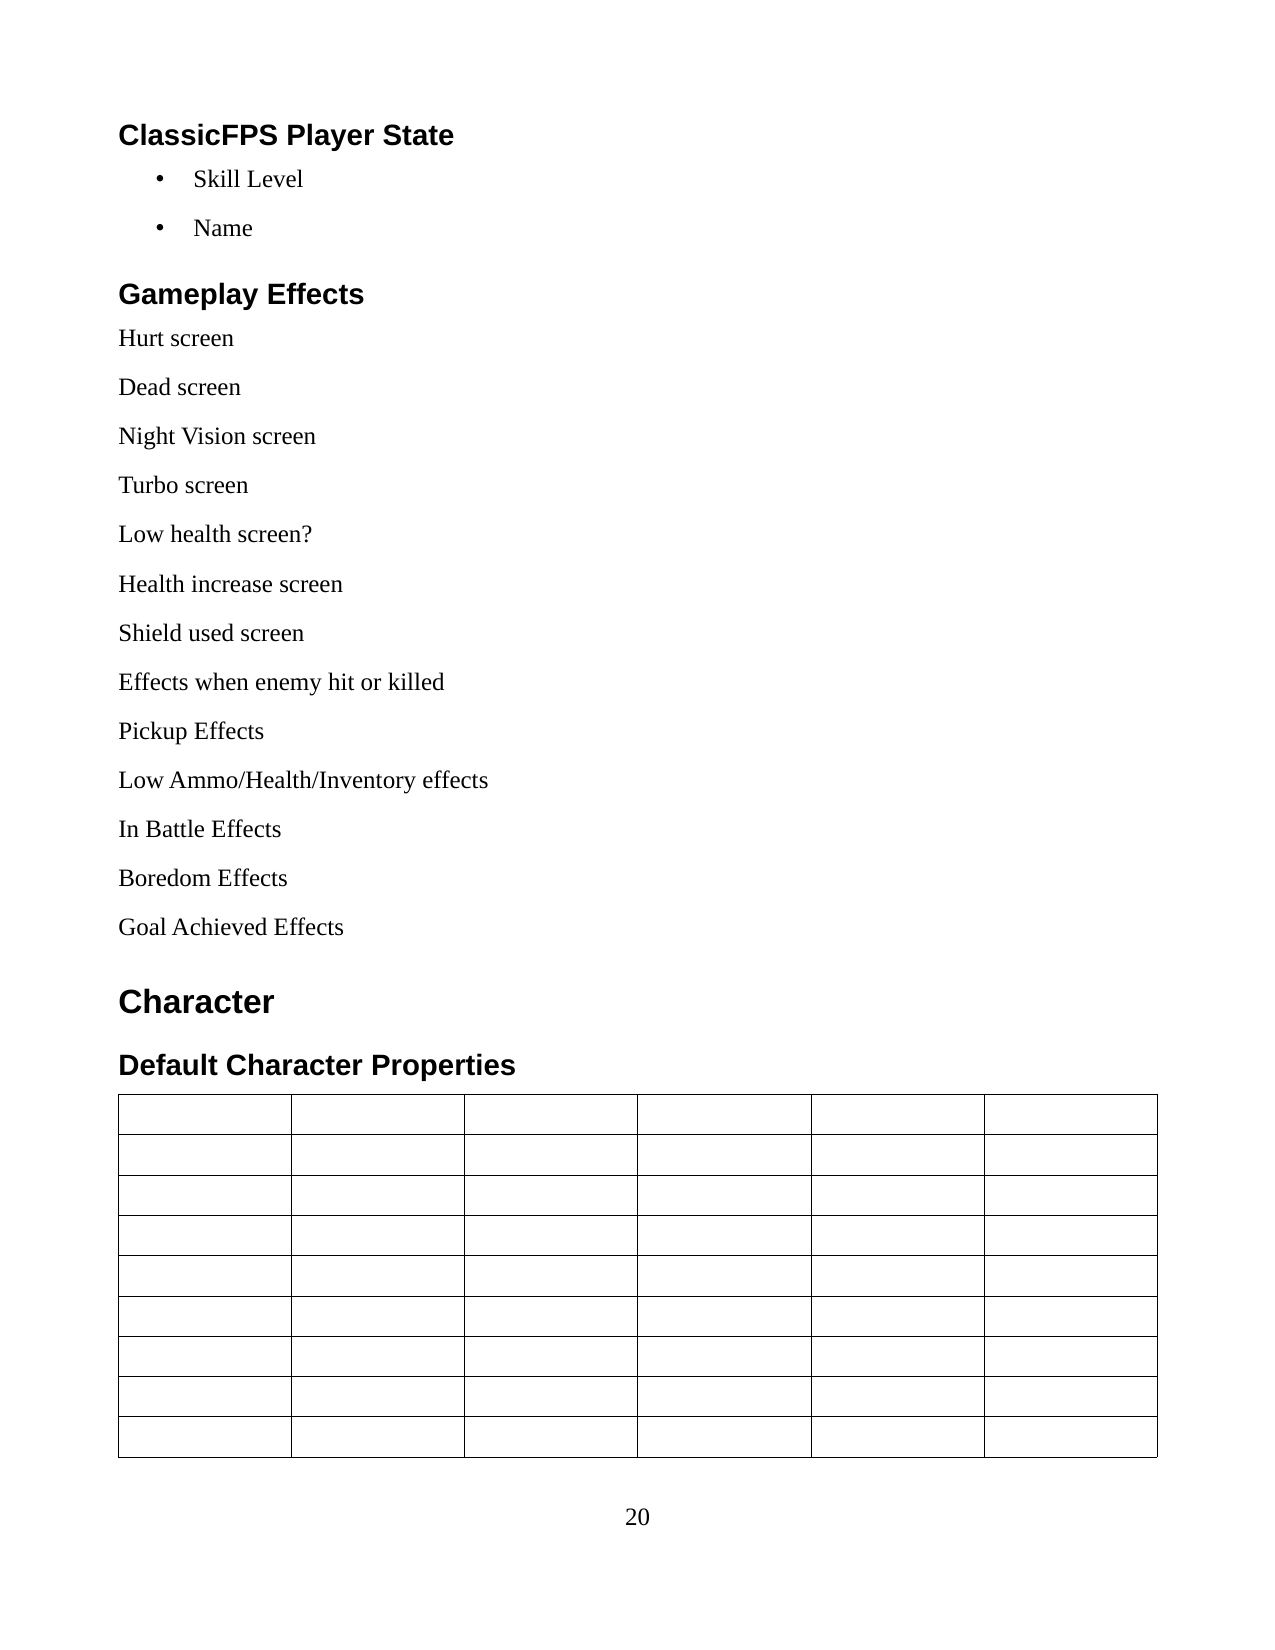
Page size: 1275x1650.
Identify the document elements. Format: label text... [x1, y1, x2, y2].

list Skill Level [156, 164, 1157, 193]
table_cell 0.022174 [812, 1377, 984, 1416]
text Dead screen [118, 372, 1157, 401]
table_cell [638, 1256, 811, 1296]
text Boredom Effects [118, 863, 1157, 892]
table_header Vector Value X [638, 1095, 811, 1134]
table_cell [292, 1135, 464, 1174]
table_cell [638, 1176, 811, 1215]
table_cell Gold Drop [465, 1337, 637, 1376]
table_cell Salem [465, 1297, 637, 1336]
table_cell 0.462077 [638, 1377, 811, 1416]
table_cell 0.029557 [985, 1377, 1157, 1416]
table_cell [465, 1216, 637, 1255]
table_cell [985, 1216, 1157, 1255]
table_cell Additional Tag 3 [119, 1256, 291, 1296]
table_cell [465, 1135, 637, 1174]
table_header Property [119, 1095, 291, 1134]
table_cell Actor Properties [119, 1135, 291, 1174]
subtitle Character [118, 982, 1157, 1021]
list Name [156, 213, 1157, 242]
text Pickup Effects [118, 716, 1157, 744]
table_cell Tall Poppy [465, 1377, 637, 1416]
text Effects when enemy hit or killed [118, 667, 1157, 696]
table_cell Color 1 [119, 1297, 291, 1336]
table_header Vector Value Z [985, 1095, 1157, 1134]
table_header Vector Value Y [812, 1095, 984, 1134]
table_cell 0.111932 [985, 1417, 1157, 1457]
table_cell 0 [985, 1337, 1157, 1376]
table_cell [465, 1176, 637, 1215]
table_cell [638, 1135, 811, 1174]
table_cell [292, 1216, 464, 1255]
subtitle Default Character Properties [118, 1048, 1157, 1081]
table_cell [812, 1135, 984, 1174]
table_cell [292, 1337, 464, 1376]
table_cell [638, 1216, 811, 1255]
table_cell [812, 1256, 984, 1296]
table_cell Color 3 [119, 1377, 291, 1416]
text Shield used screen [118, 618, 1157, 646]
table_cell [292, 1176, 464, 1215]
text In Battle Effects [118, 814, 1157, 843]
table_header String Value [465, 1095, 637, 1134]
text Night Vision screen [118, 421, 1157, 450]
subtitle Gameplay Effects [118, 277, 1157, 311]
table_cell 0.130136 [812, 1417, 984, 1457]
table_cell [812, 1176, 984, 1215]
text Turbo screen [118, 471, 1157, 499]
table_cell Additional Tag 1 [119, 1176, 291, 1215]
table_cell 0.005182 [638, 1417, 811, 1457]
table_cell 0.513726 [812, 1337, 984, 1376]
text Hurt screen [118, 323, 1157, 352]
table_cell [292, 1377, 464, 1416]
table_header Float Value [292, 1095, 464, 1134]
table_cell Additional Tag 2 [119, 1216, 291, 1255]
table_cell [292, 1256, 464, 1296]
table_cell Color 4 [119, 1417, 291, 1457]
text Low Ammo/Health/Inventory effects [118, 765, 1157, 794]
table_cell [812, 1216, 984, 1255]
table_cell Color 2 [119, 1337, 291, 1376]
text Health increase screen [118, 569, 1157, 597]
table_cell [985, 1256, 1157, 1296]
table_cell [465, 1256, 637, 1296]
table_cell [985, 1176, 1157, 1215]
table_cell 0.039546 [638, 1297, 811, 1336]
table_cell [292, 1297, 464, 1336]
table_cell [292, 1417, 464, 1457]
table_cell 0.527115 [812, 1297, 984, 1336]
table_cell 0.313989 [985, 1297, 1157, 1336]
text Low health screen? [118, 519, 1157, 548]
table_cell 0.941177 [638, 1337, 811, 1376]
table_cell [985, 1135, 1157, 1174]
subtitle ClassicFPS Player State [118, 118, 1157, 152]
table_cell Eden [465, 1417, 637, 1457]
text Goal Achieved Effects [118, 912, 1157, 941]
